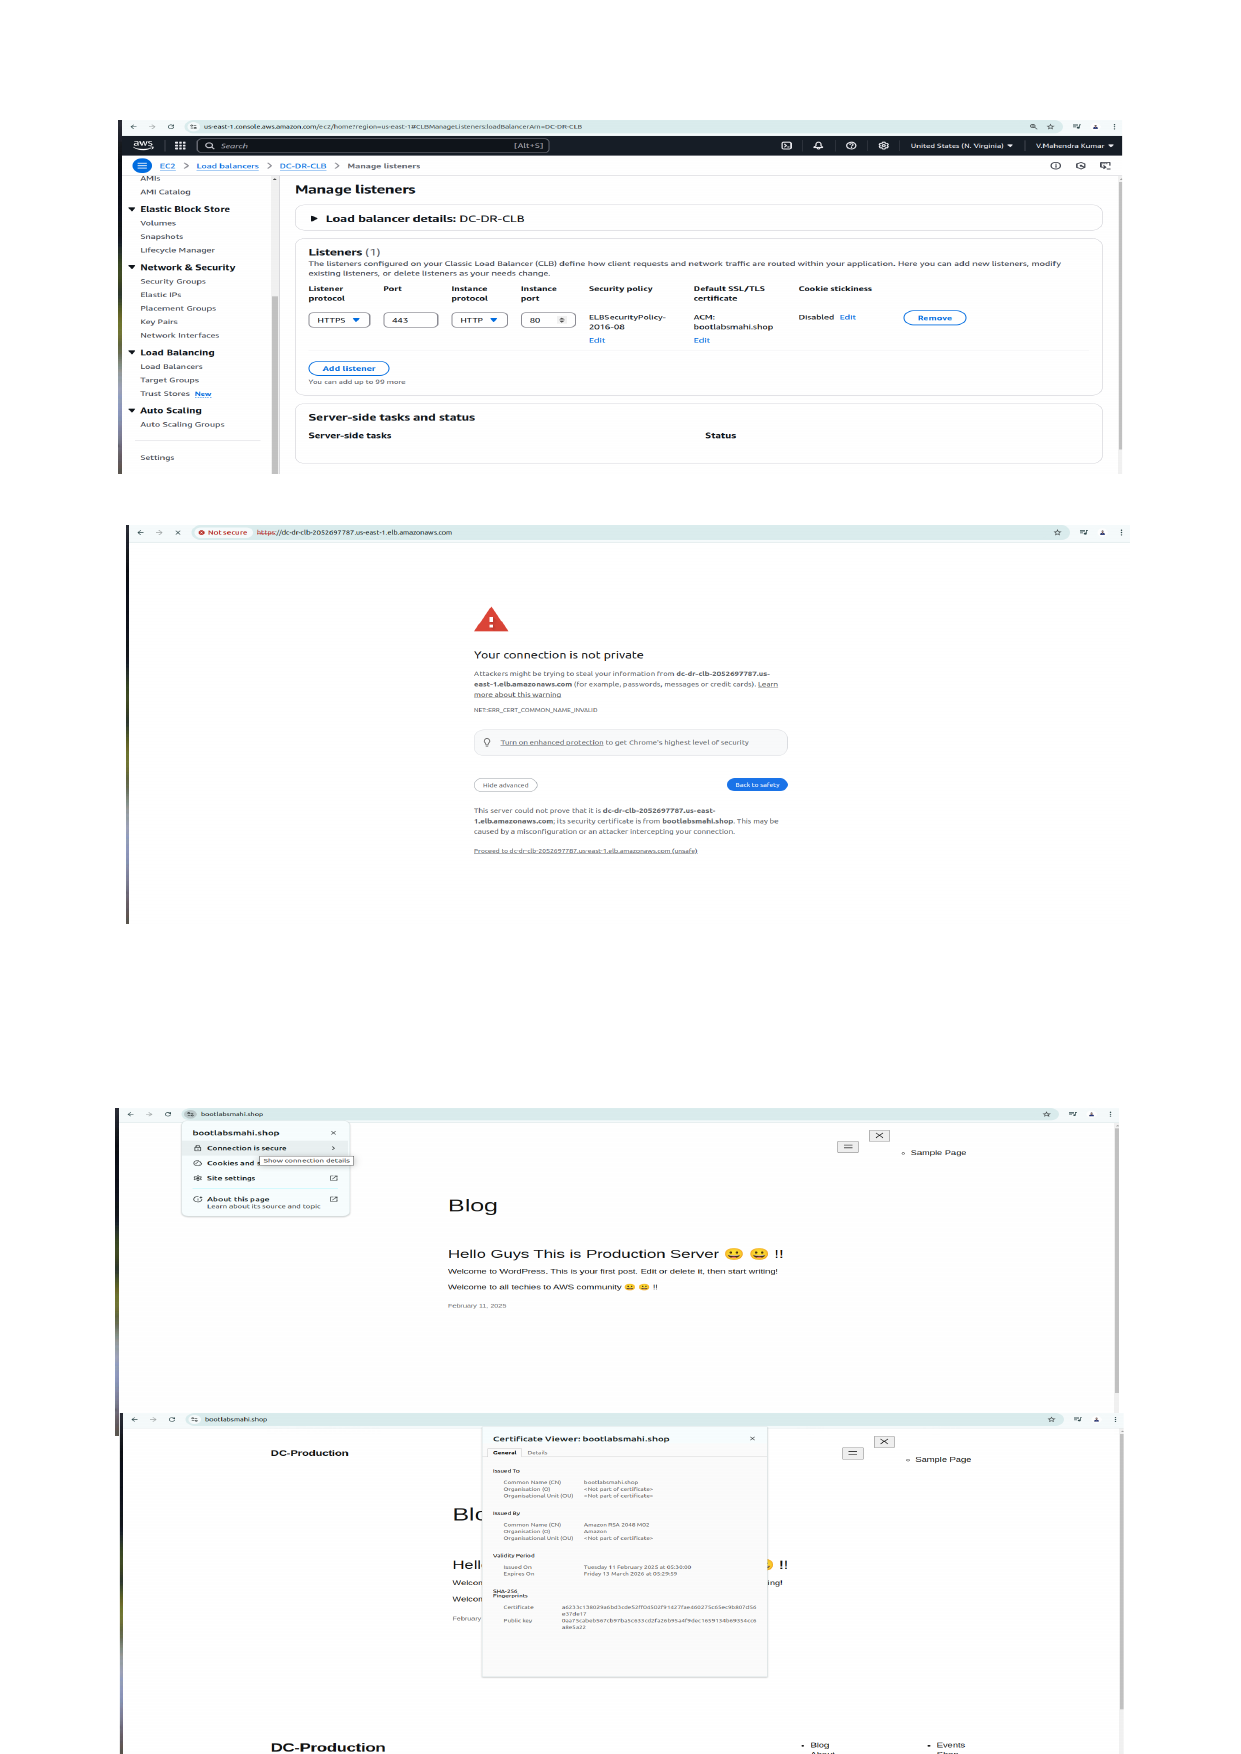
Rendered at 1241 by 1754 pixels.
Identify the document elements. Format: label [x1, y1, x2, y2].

picture [115, 1108, 1124, 1754]
picture [118, 120, 1123, 474]
picture [126, 525, 1130, 924]
